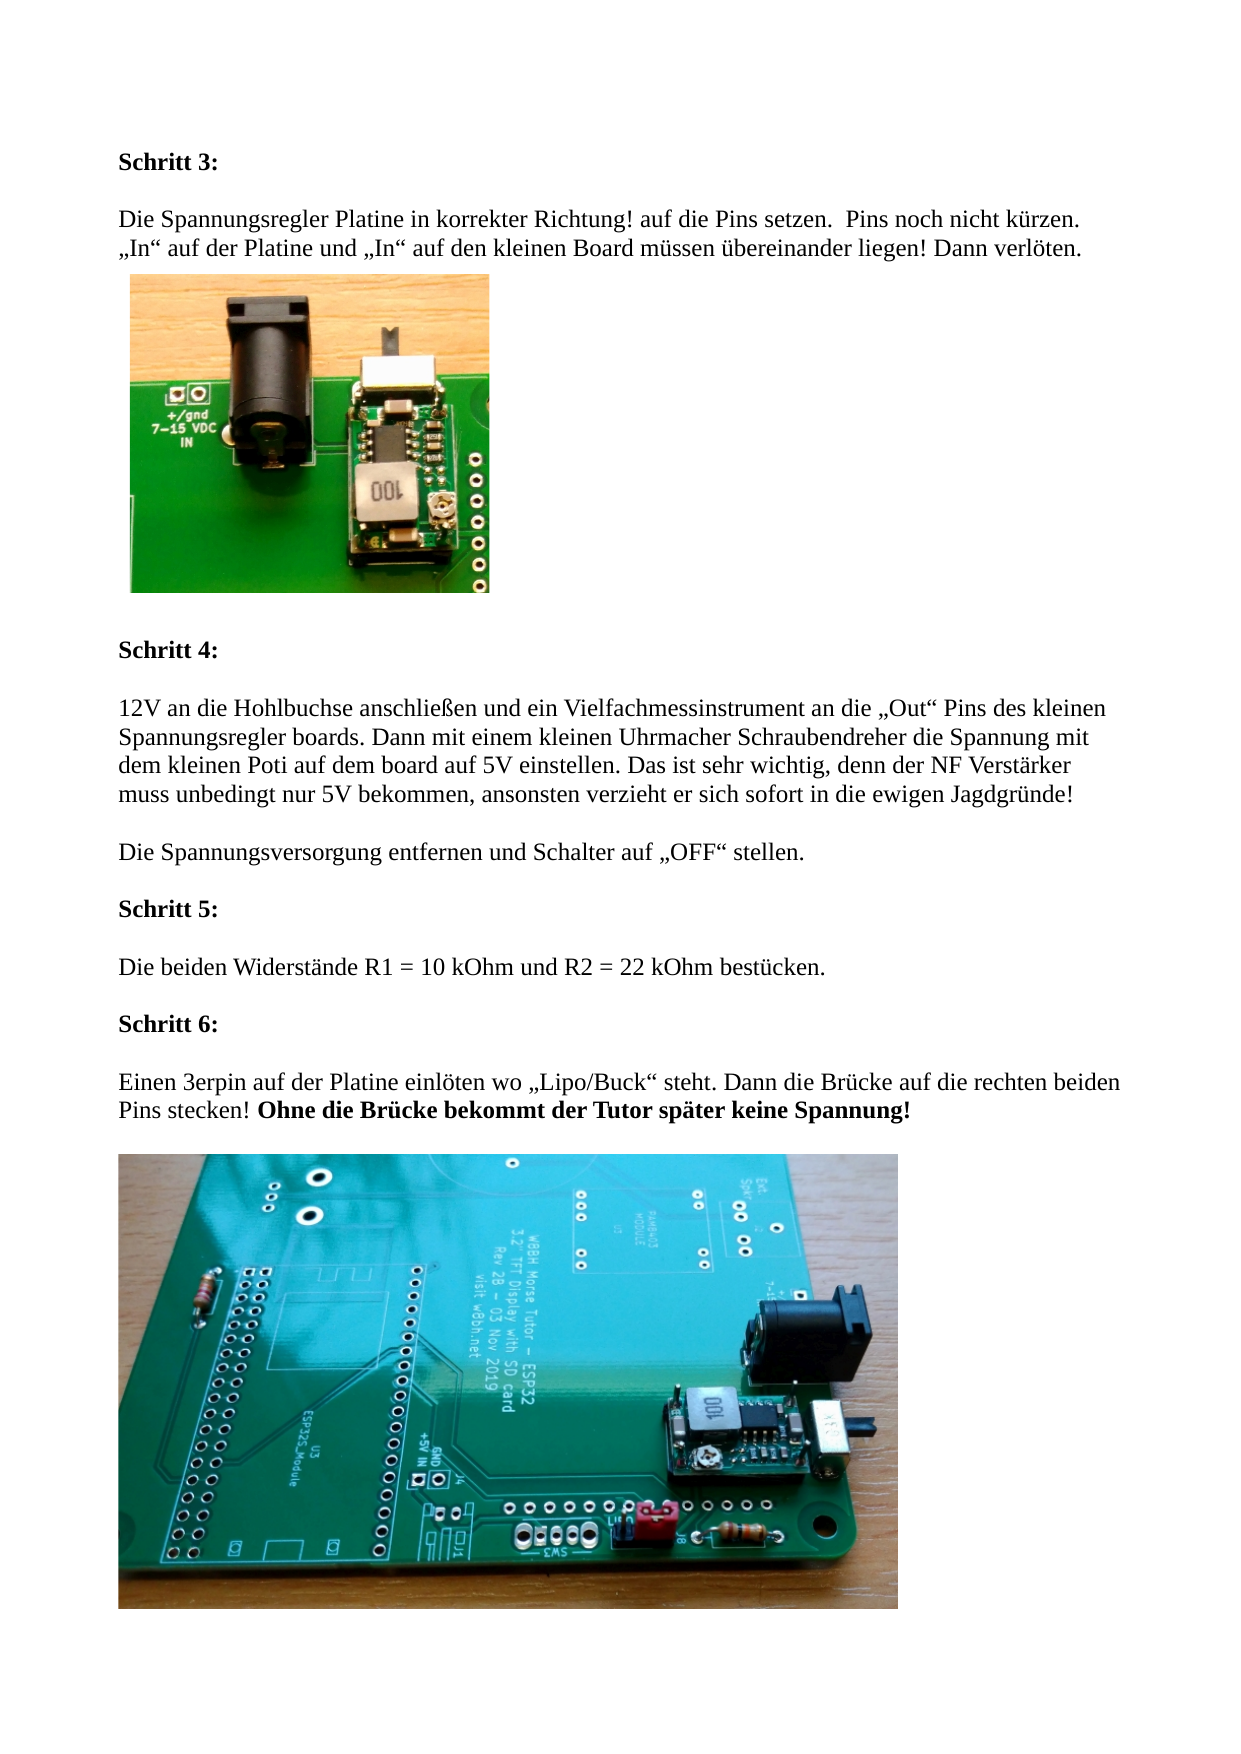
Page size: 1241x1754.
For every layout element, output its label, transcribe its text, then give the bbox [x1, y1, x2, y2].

text Die Spannungsregler Platine in korrekter Richtung! auf die Pins setzen. Pins noch nicht kürzen. „In“ auf der Platine und „In“ auf den kleinen Board müssen übereinander liegen! Dann verlöten. [118, 204, 1122, 262]
text Die beiden Widerstände R1 = 10 kOhm und R2 = 22 kOhm bestücken. [118, 952, 1122, 981]
text Schritt 4: [118, 636, 1122, 664]
text Schritt 5: [118, 894, 1122, 923]
text 12V an die Hohlbuchse anschließen und ein Vielfachmessinstrument an die „Out“ Pins des kleinen Spannungsregler boards. Dann mit einem kleinen Uhrmacher Schraubendreher die Spannung mit dem kleinen Poti auf dem board auf 5V einstellen. Das ist sehr wichtig, denn der NF Verstärker muss unbedingt nur 5V bekommen, ansonsten verzieht er sich sofort in die ewigen Jagdgründe! [118, 693, 1122, 808]
text Die Spannungsversorgung entfernen und Schalter auf „OFF“ stellen. [118, 837, 1122, 866]
text Schritt 3: [118, 147, 1122, 176]
picture [118, 1154, 898, 1609]
text Einen 3erpin auf der Platine einlöten wo „Lipo/Buck“ steht. Dann die Brücke auf die rechten beiden Pins stecken! Ohne die Brücke bekommt der Tutor später keine Spannung! [118, 1067, 1122, 1124]
picture [129, 274, 490, 593]
text Schritt 6: [118, 1009, 1122, 1038]
